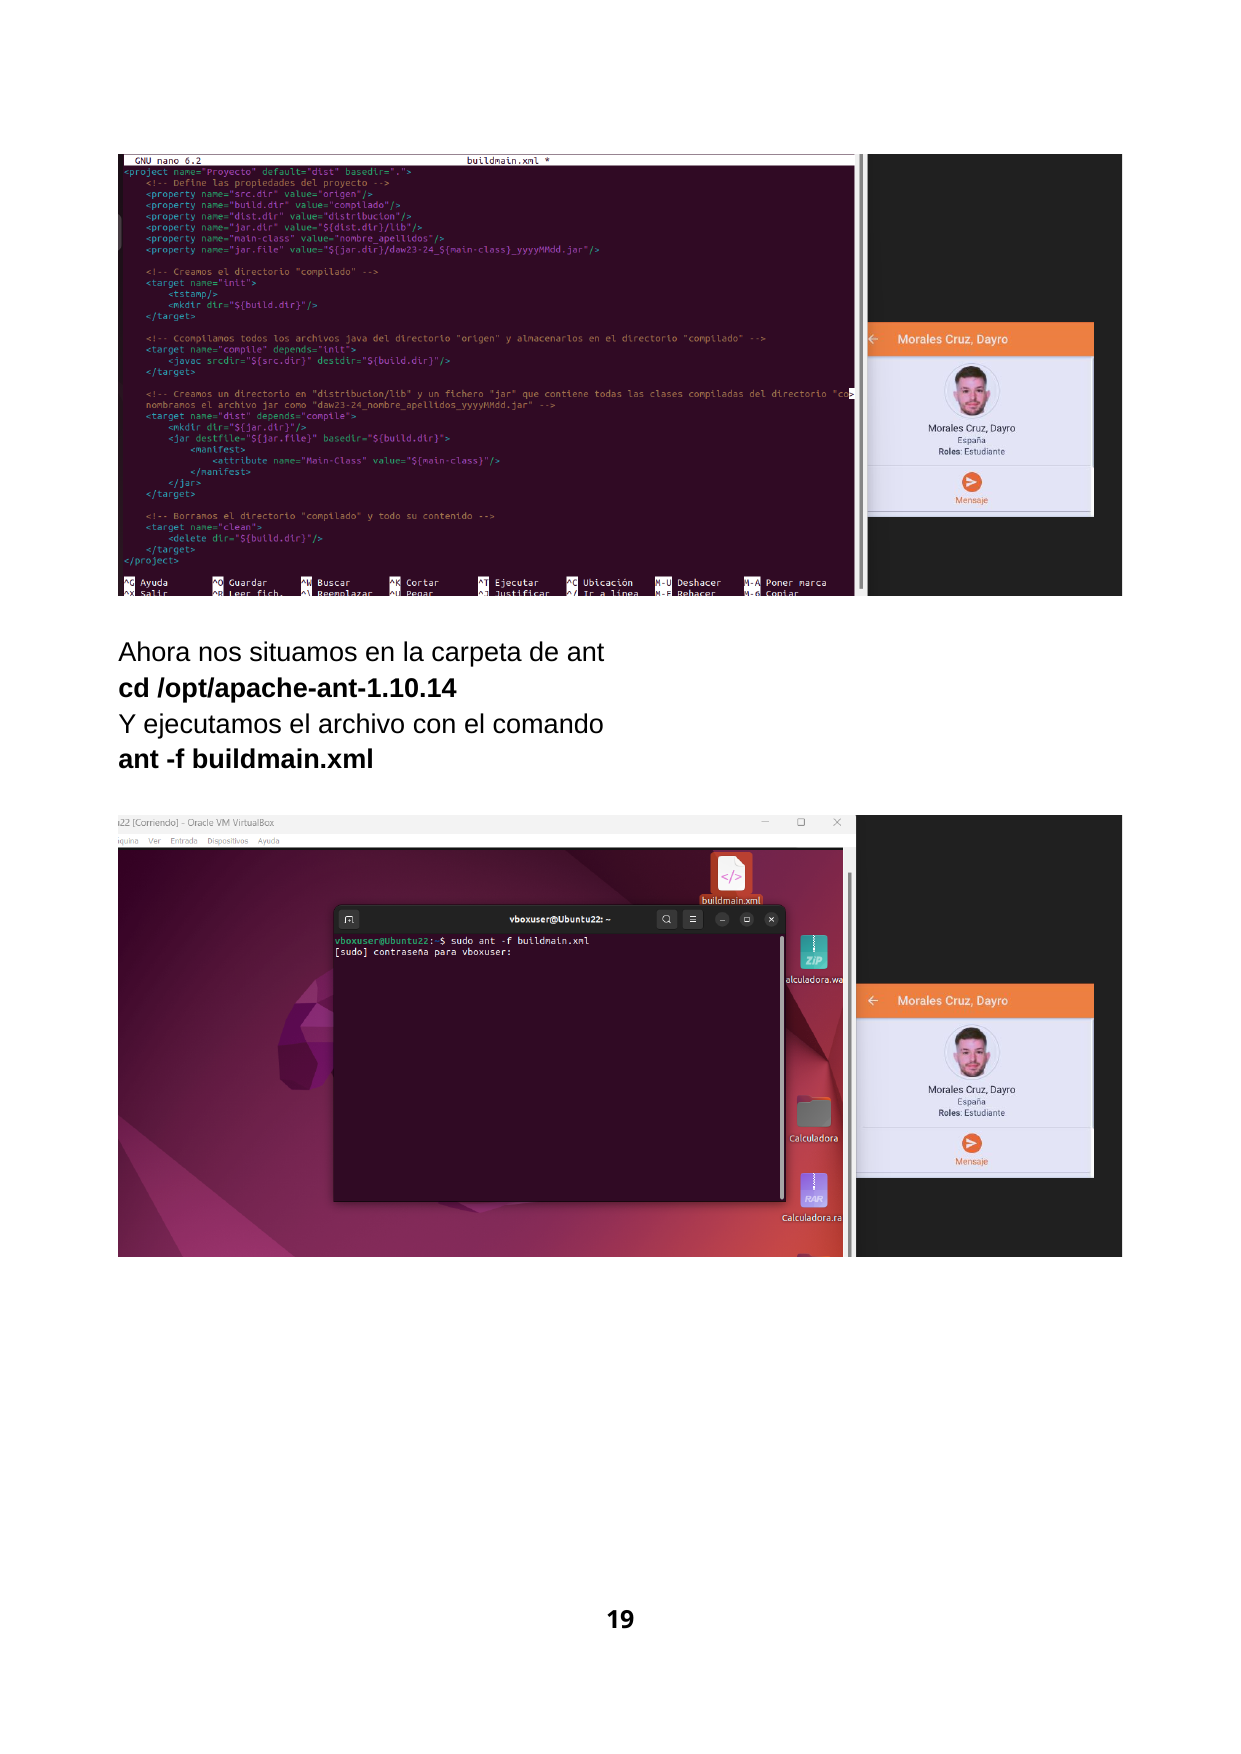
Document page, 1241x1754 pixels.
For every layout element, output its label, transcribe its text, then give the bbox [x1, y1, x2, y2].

text Ahora nos situamos en la carpeta de ant cd /opt/apache-ant-1.10.14 Y ejecutamos el archivo con el comando [118, 596, 1122, 739]
picture [118, 154, 1123, 596]
picture [118, 815, 1123, 1257]
text ant -f buildmain.xml [118, 743, 1122, 775]
